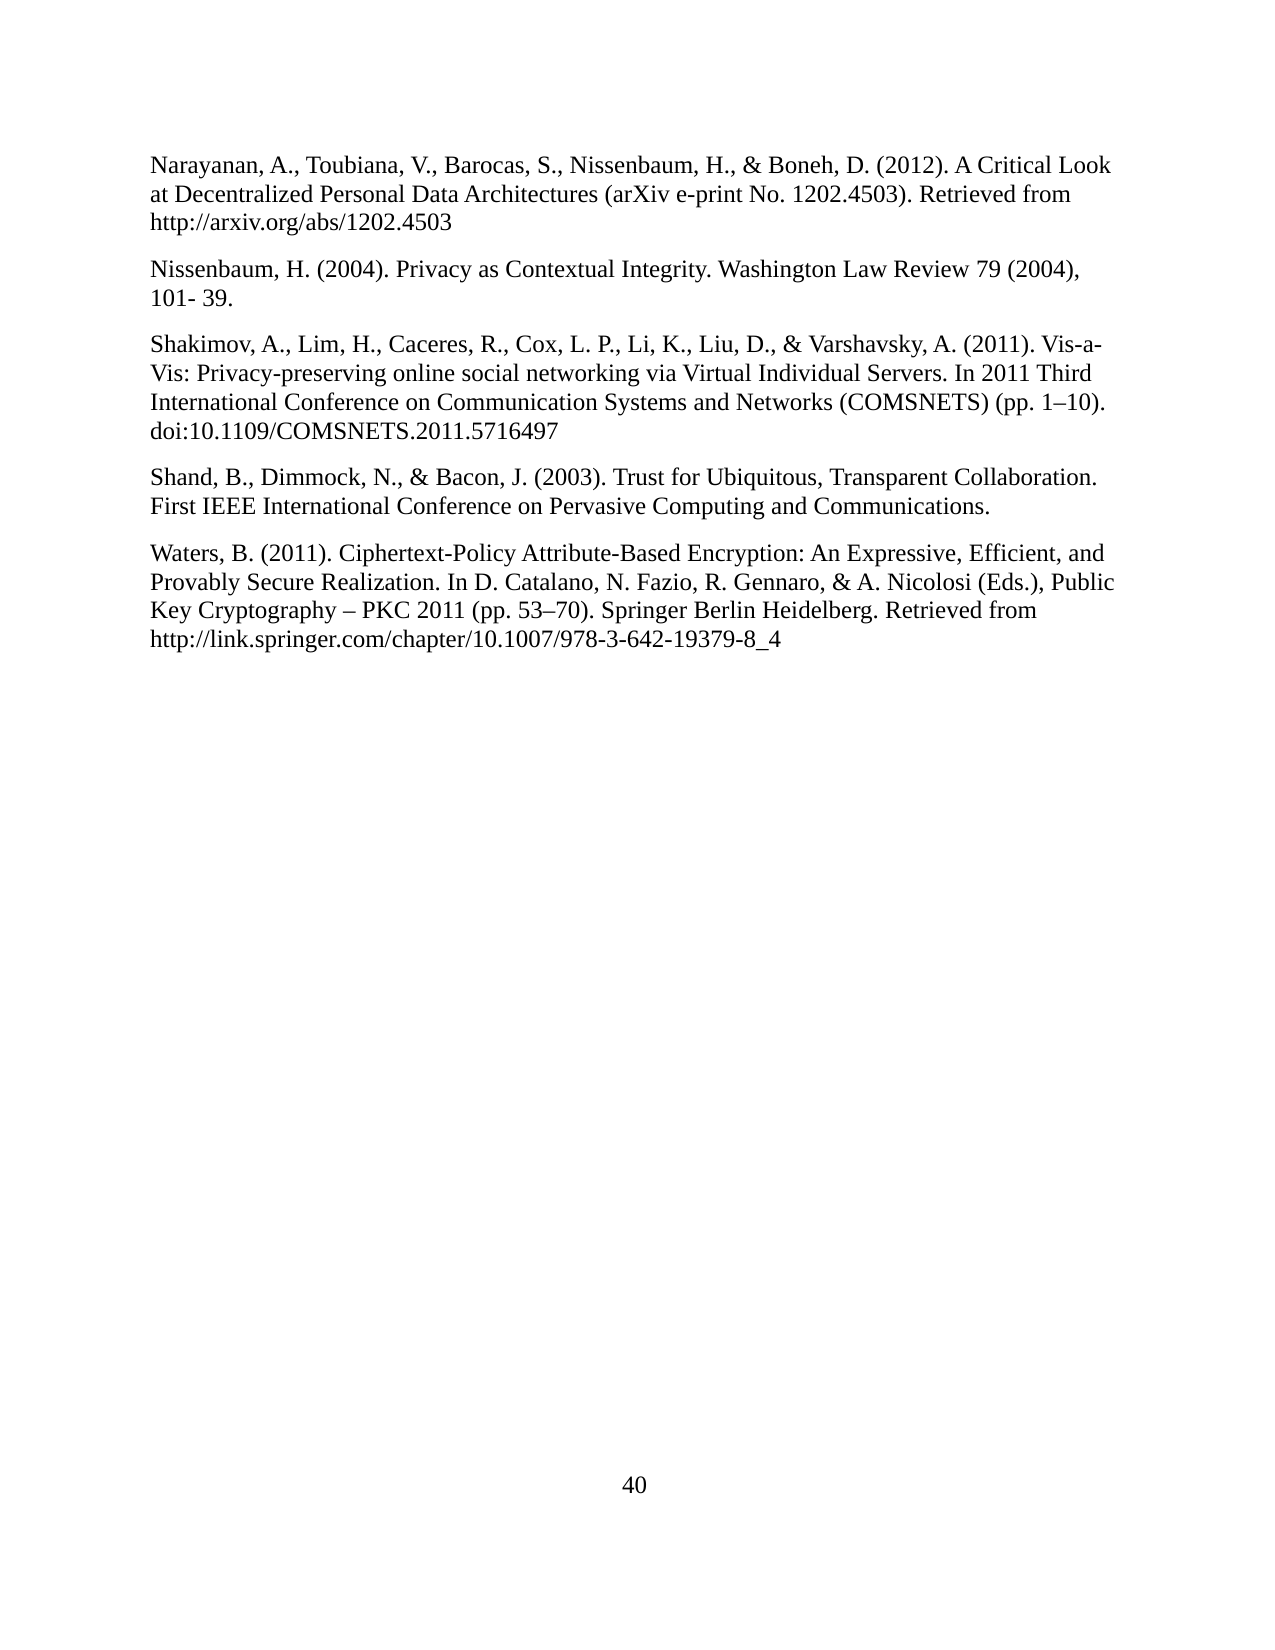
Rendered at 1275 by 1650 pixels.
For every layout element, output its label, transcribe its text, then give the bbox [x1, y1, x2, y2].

text Shand, B., Dimmock, N., & Bacon, J. (2003). Trust for Ubiquitous, Transparent Collaboration. First IEEE International Conference on Pervasive Computing and Communications. [150, 462, 1125, 520]
text Narayanan, A., Toubiana, V., Barocas, S., Nissenbaum, H., & Boneh, D. (2012). A Critical Look at Decentralized Personal Data Architectures (arXiv e-print No. 1202.4503). Retrieved from http://arxiv.org/abs/1202.4503 [150, 150, 1125, 236]
text Nissenbaum, H. (2004). Privacy as Contextual Integrity. Washington Law Review 79 (2004), 101- 39. [150, 254, 1125, 312]
text Shakimov, A., Lim, H., Caceres, R., Cox, L. P., Li, K., Liu, D., & Varshavsky, A. (2011). Vis-a-Vis: Privacy-preserving online social networking via Virtual Individual Servers. In 2011 Third International Conference on Communication Systems and Networks (COMSNETS) (pp. 1–10). doi:10.1109/COMSNETS.2011.5716497 [150, 329, 1125, 444]
text Waters, B. (2011). Ciphertext-Policy Attribute-Based Encryption: An Expressive, Efficient, and Provably Secure Realization. In D. Catalano, N. Fazio, R. Gennaro, & A. Nicolosi (Eds.), Public Key Cryptography – PKC 2011 (pp. 53–70). Springer Berlin Heidelberg. Retrieved from http://link.springer.com/chapter/10.1007/978-3-642-19379-8_4 [150, 538, 1125, 653]
